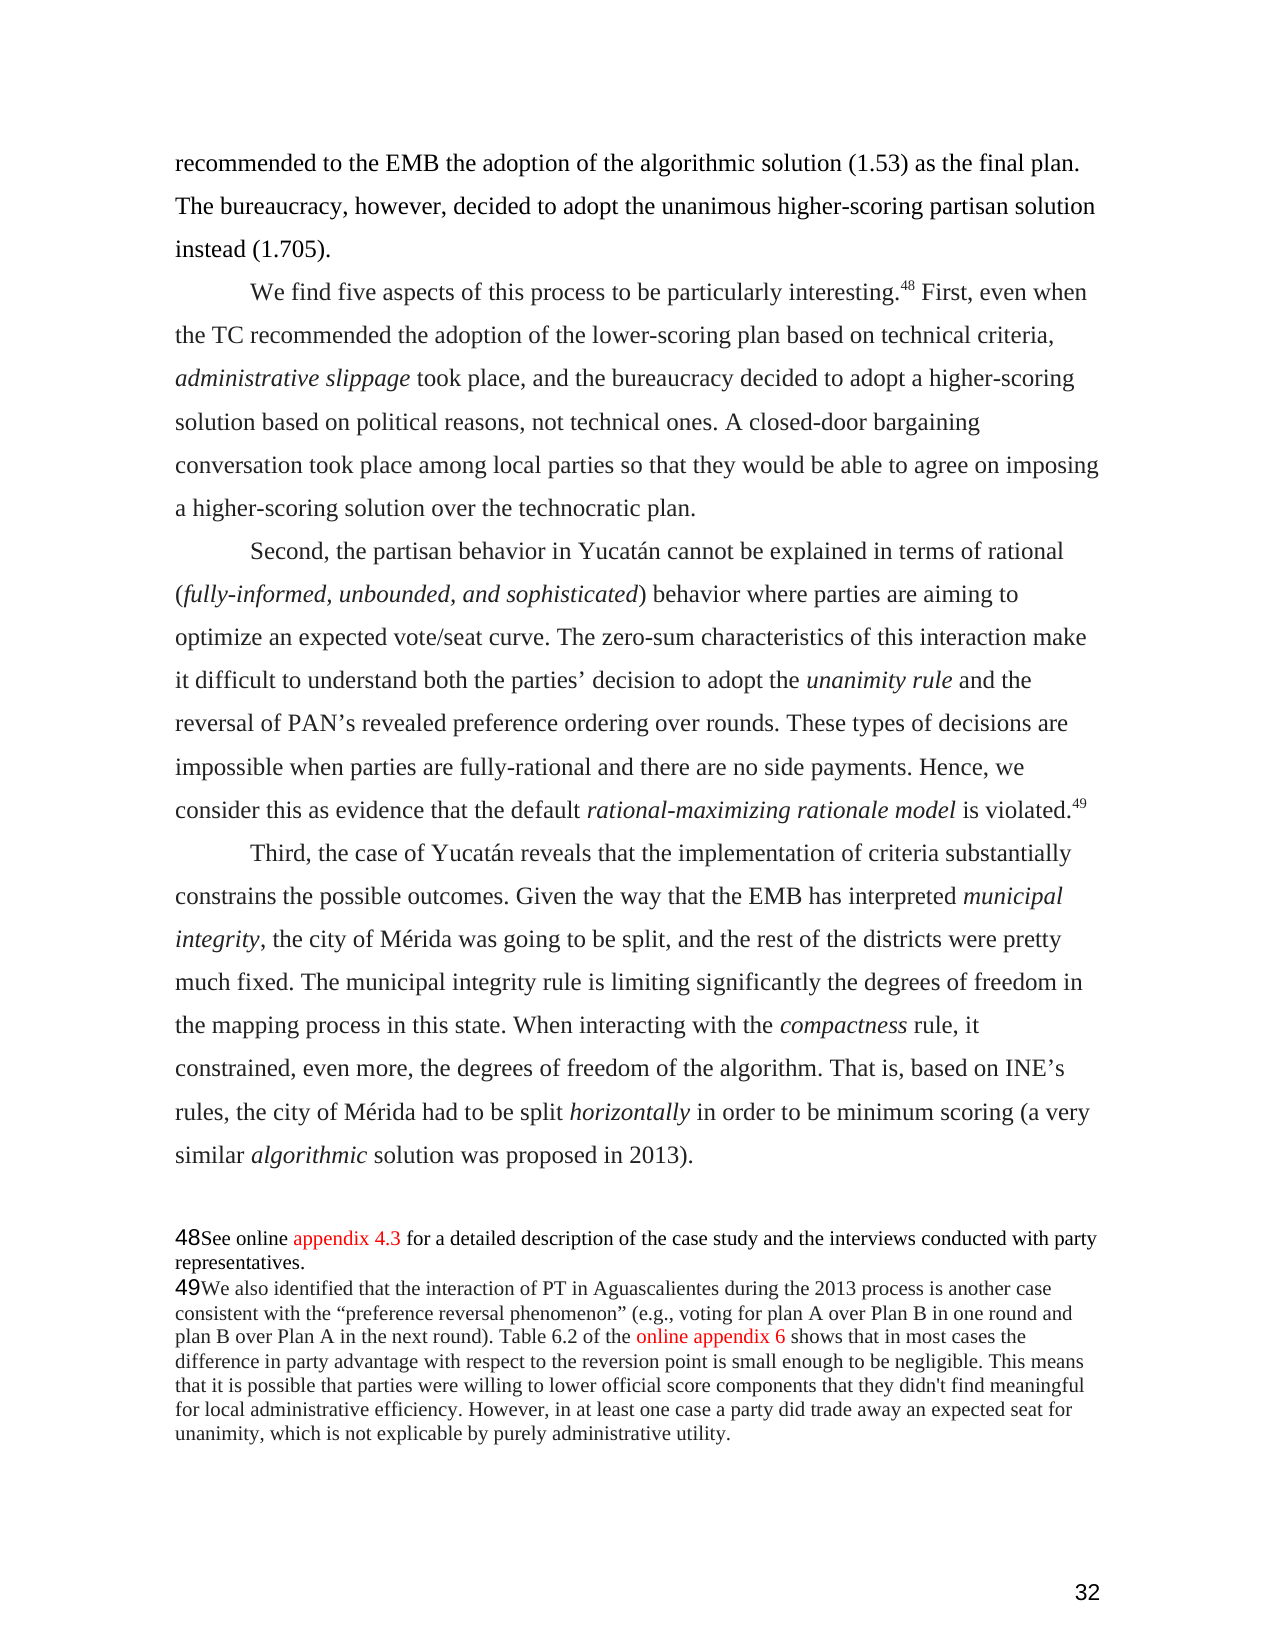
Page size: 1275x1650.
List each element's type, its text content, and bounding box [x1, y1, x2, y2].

text We also identified that the interaction of PT in Aguascalientes during the 2013 process is another case consistent with the “preference reversal phenomenon” (e.g., voting for plan A over Plan B in one round and plan B over Plan A in the next round). Table 6.2 of the online appendix 6 shows that in most cases the difference in party advantage with respect to the reversion point is small enough to be negligible. This means that it is possible that parties were willing to lower official score components that they didn't find meaningful for local administrative efficiency. However, in at least one case a party did trade away an expected seat for unanimity, which is not explicable by purely administrative utility. [175, 1274, 1100, 1445]
text Third, the case of Yucatán reveals that the implementation of criteria substantially constrains the possible outcomes. Given the way that the EMB has interpreted municipal integrity, the city of Mérida was going to be split, and the rest of the districts were pretty much fixed. The municipal integrity rule is limiting significantly the degrees of freedom in the mapping process in this state. When interacting with the compactness rule, it constrained, even more, the degrees of freedom of the algorithm. That is, based on INE’s rules, the city of Mérida had to be split horizontally in order to be minimum scoring (a very similar algorithmic solution was proposed in 2013). [175, 838, 1100, 1168]
text recommended to the EMB the adoption of the algorithmic solution (1.53) as the final plan. The bureaucracy, however, decided to adopt the unanimous higher-scoring partisan solution instead (1.705). [175, 148, 1100, 263]
text See online appendix 4.3 for a detailed description of the case study and the interviews conducted with party representatives. [175, 1224, 1100, 1274]
text Second, the partisan behavior in Yucatán cannot be explained in terms of rational (fully-informed, unbounded, and sophisticated) behavior where parties are aiming to optimize an expected vote/seat curve. The zero-sum characteristics of this interaction make it difficult to understand both the parties’ decision to adopt the unanimity rule and the reversal of PAN’s revealed preference ordering over rounds. These types of decisions are impossible when parties are fully-rational and there are no side payments. Hence, we consider this as evidence that the default rational-maximizing rationale model is violated. [175, 536, 1100, 823]
text We find five aspects of this process to be particularly interesting. First, even when the TC recommended the adoption of the lower-scoring plan based on technical criteria, administrative slippage took place, and the bureaucracy decided to adopt a higher-scoring solution based on political reasons, not technical ones. A closed-door bargaining conversation took place among local parties so that they would be able to agree on imposing a higher-scoring solution over the technocratic plan. [175, 277, 1100, 522]
